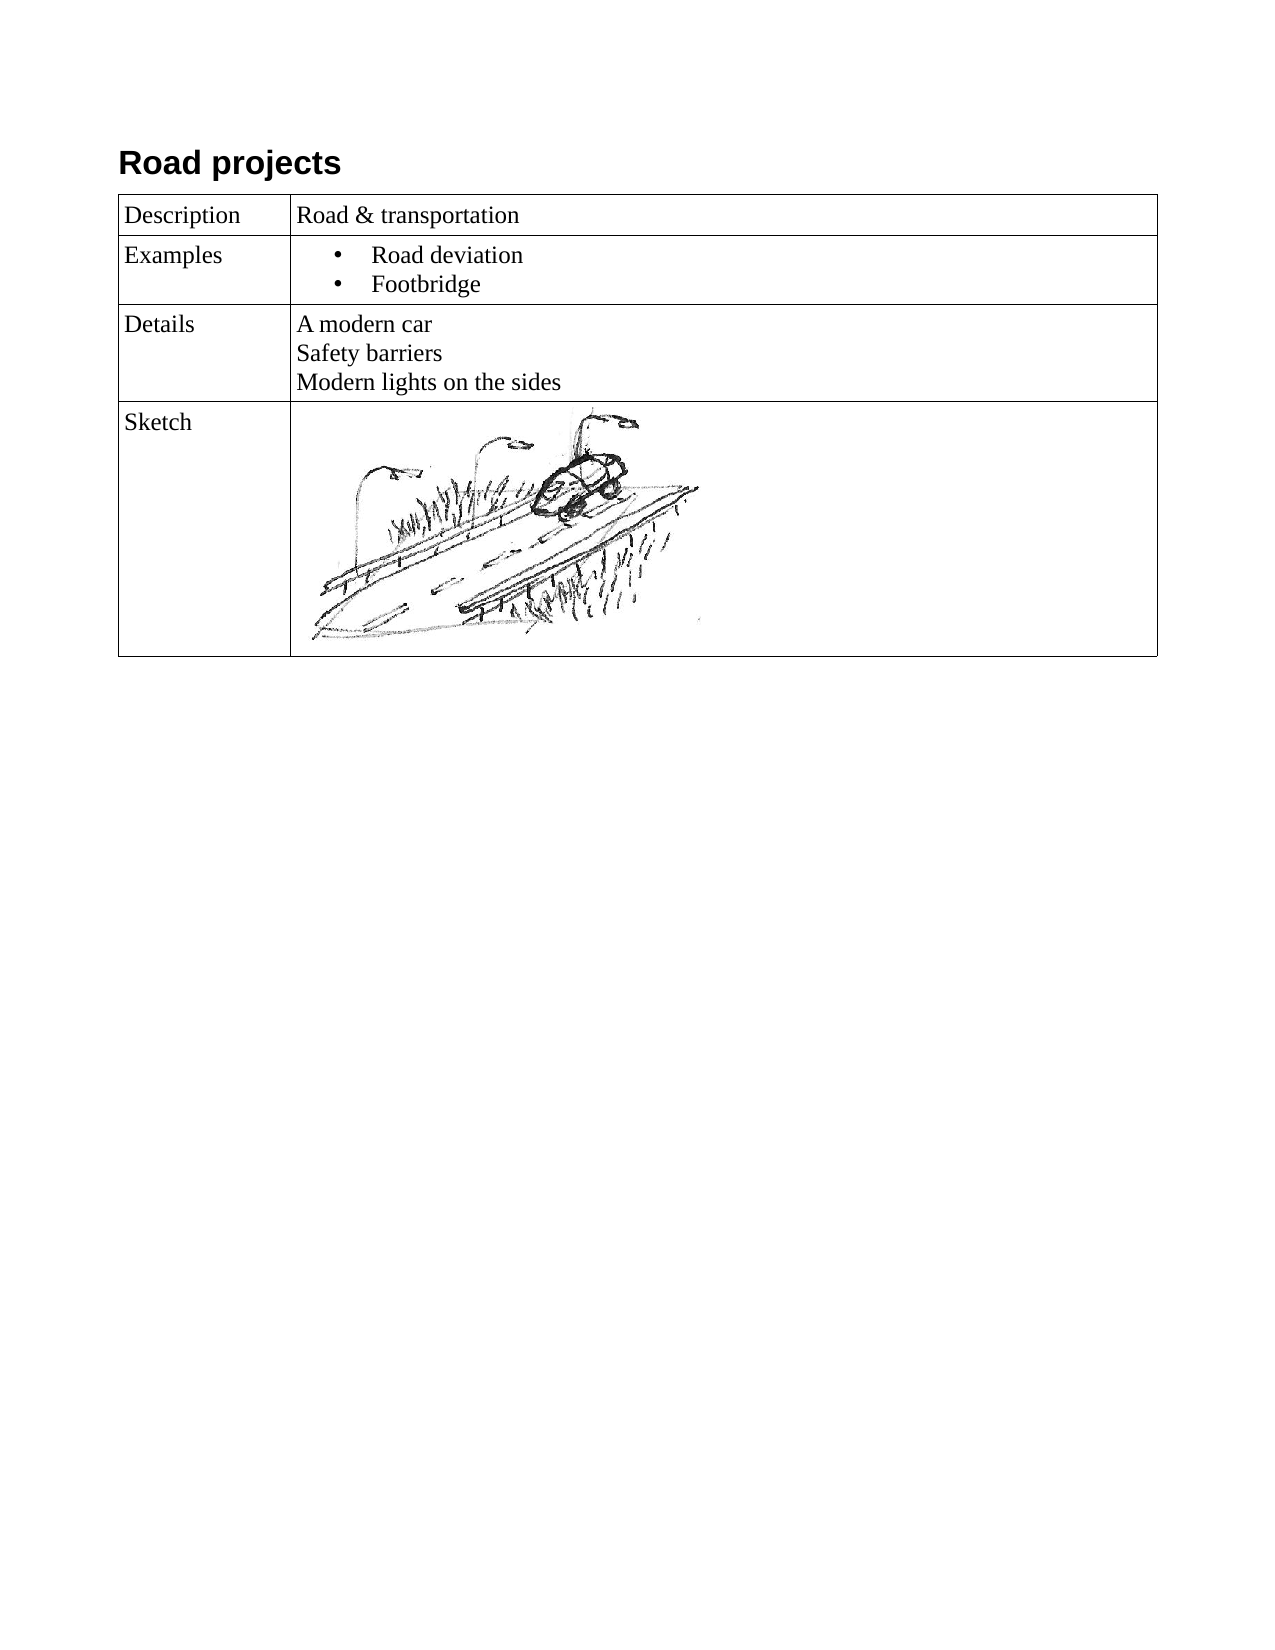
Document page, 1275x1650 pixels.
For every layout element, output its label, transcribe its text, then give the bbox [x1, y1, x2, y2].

table_cell Examples [119, 236, 290, 304]
table_cell Details [119, 305, 290, 401]
table_cell Sketch [119, 402, 290, 656]
table_cell A modern car Safety barriers Modern lights on the sides [291, 305, 1157, 401]
table_header Road & transportation [291, 195, 1157, 234]
picture [296, 407, 701, 650]
table_cell [291, 402, 1157, 656]
subtitle Road projects [118, 143, 1157, 182]
table_cell Road deviation Footbridge [291, 236, 1157, 304]
table_header Description [119, 195, 290, 234]
